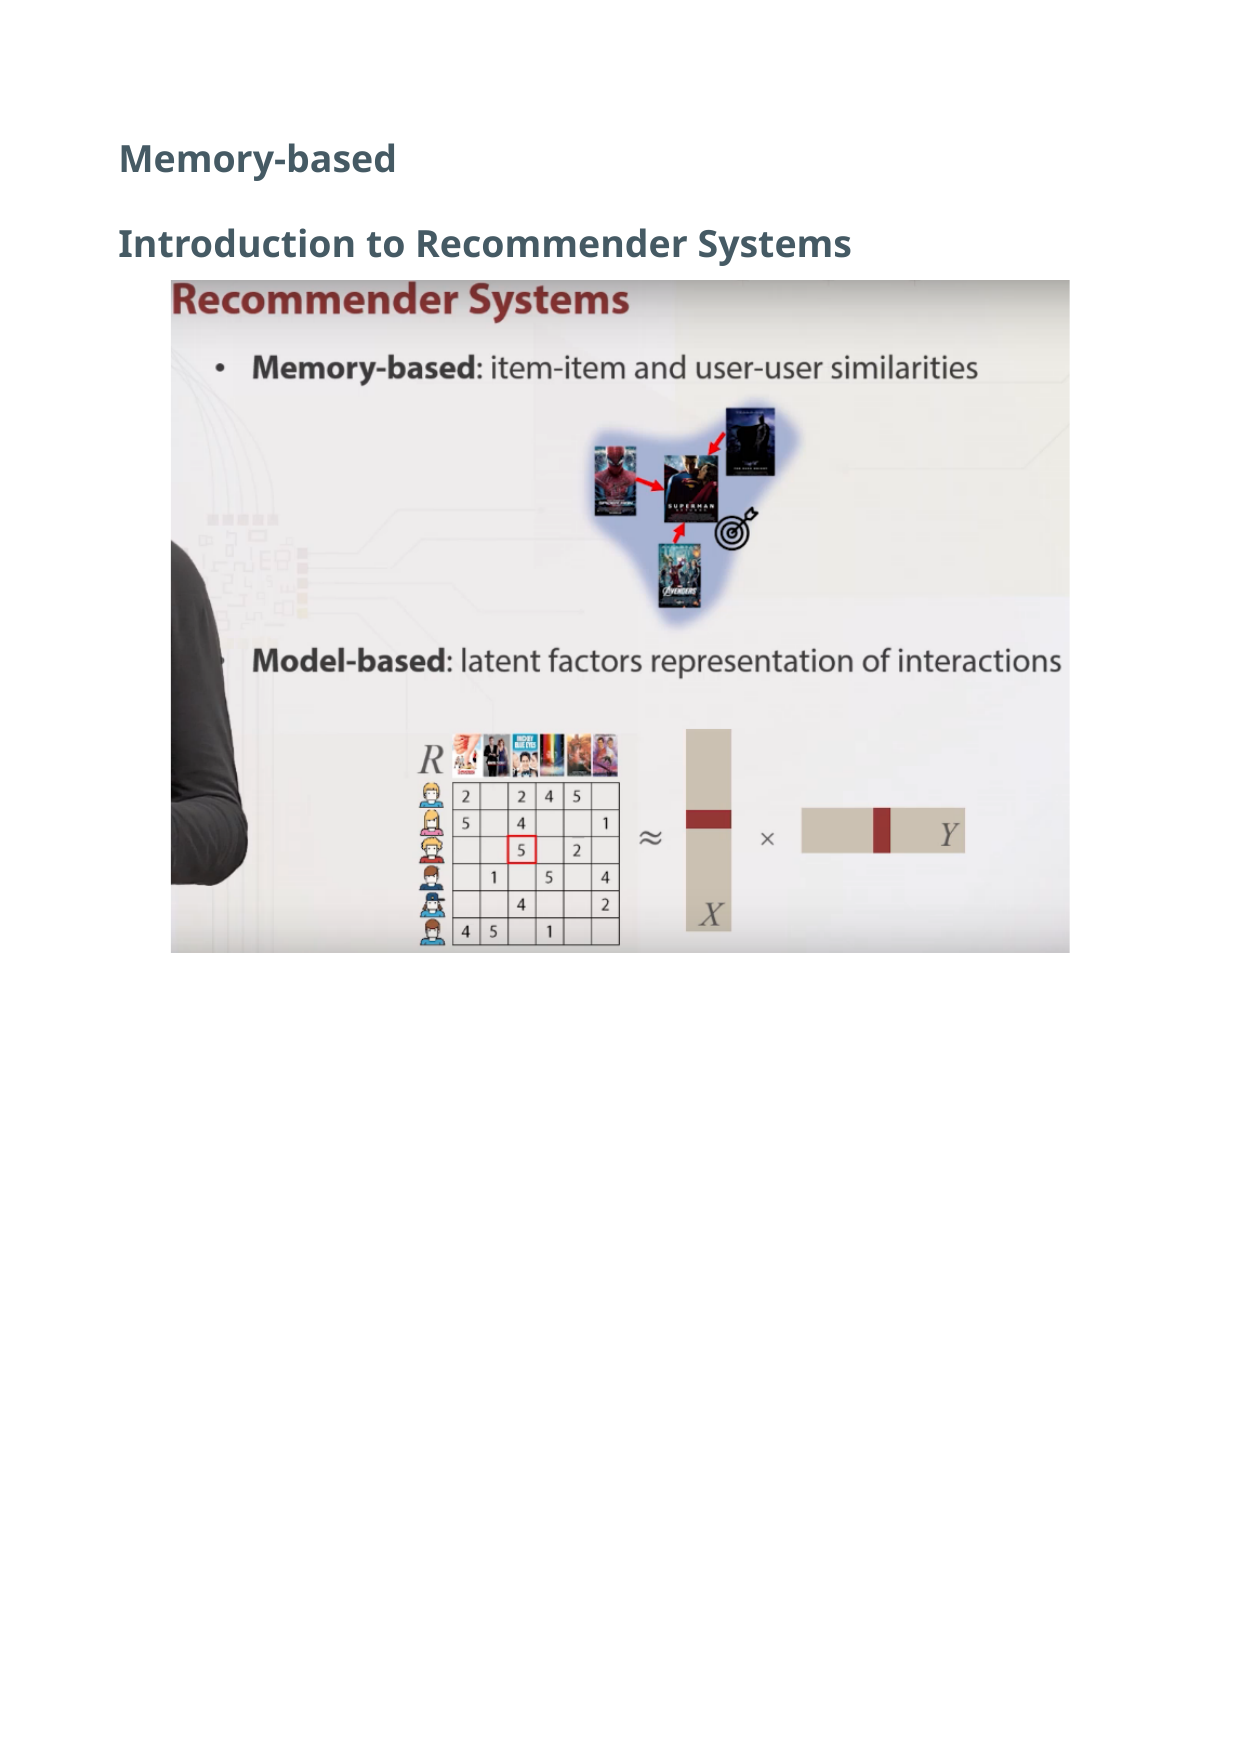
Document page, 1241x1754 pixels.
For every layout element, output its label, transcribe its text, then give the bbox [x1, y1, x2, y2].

subtitle Introduction to Recommender Systems [118, 217, 1122, 268]
picture [170, 280, 1070, 953]
subtitle Memory-based [118, 133, 1122, 184]
